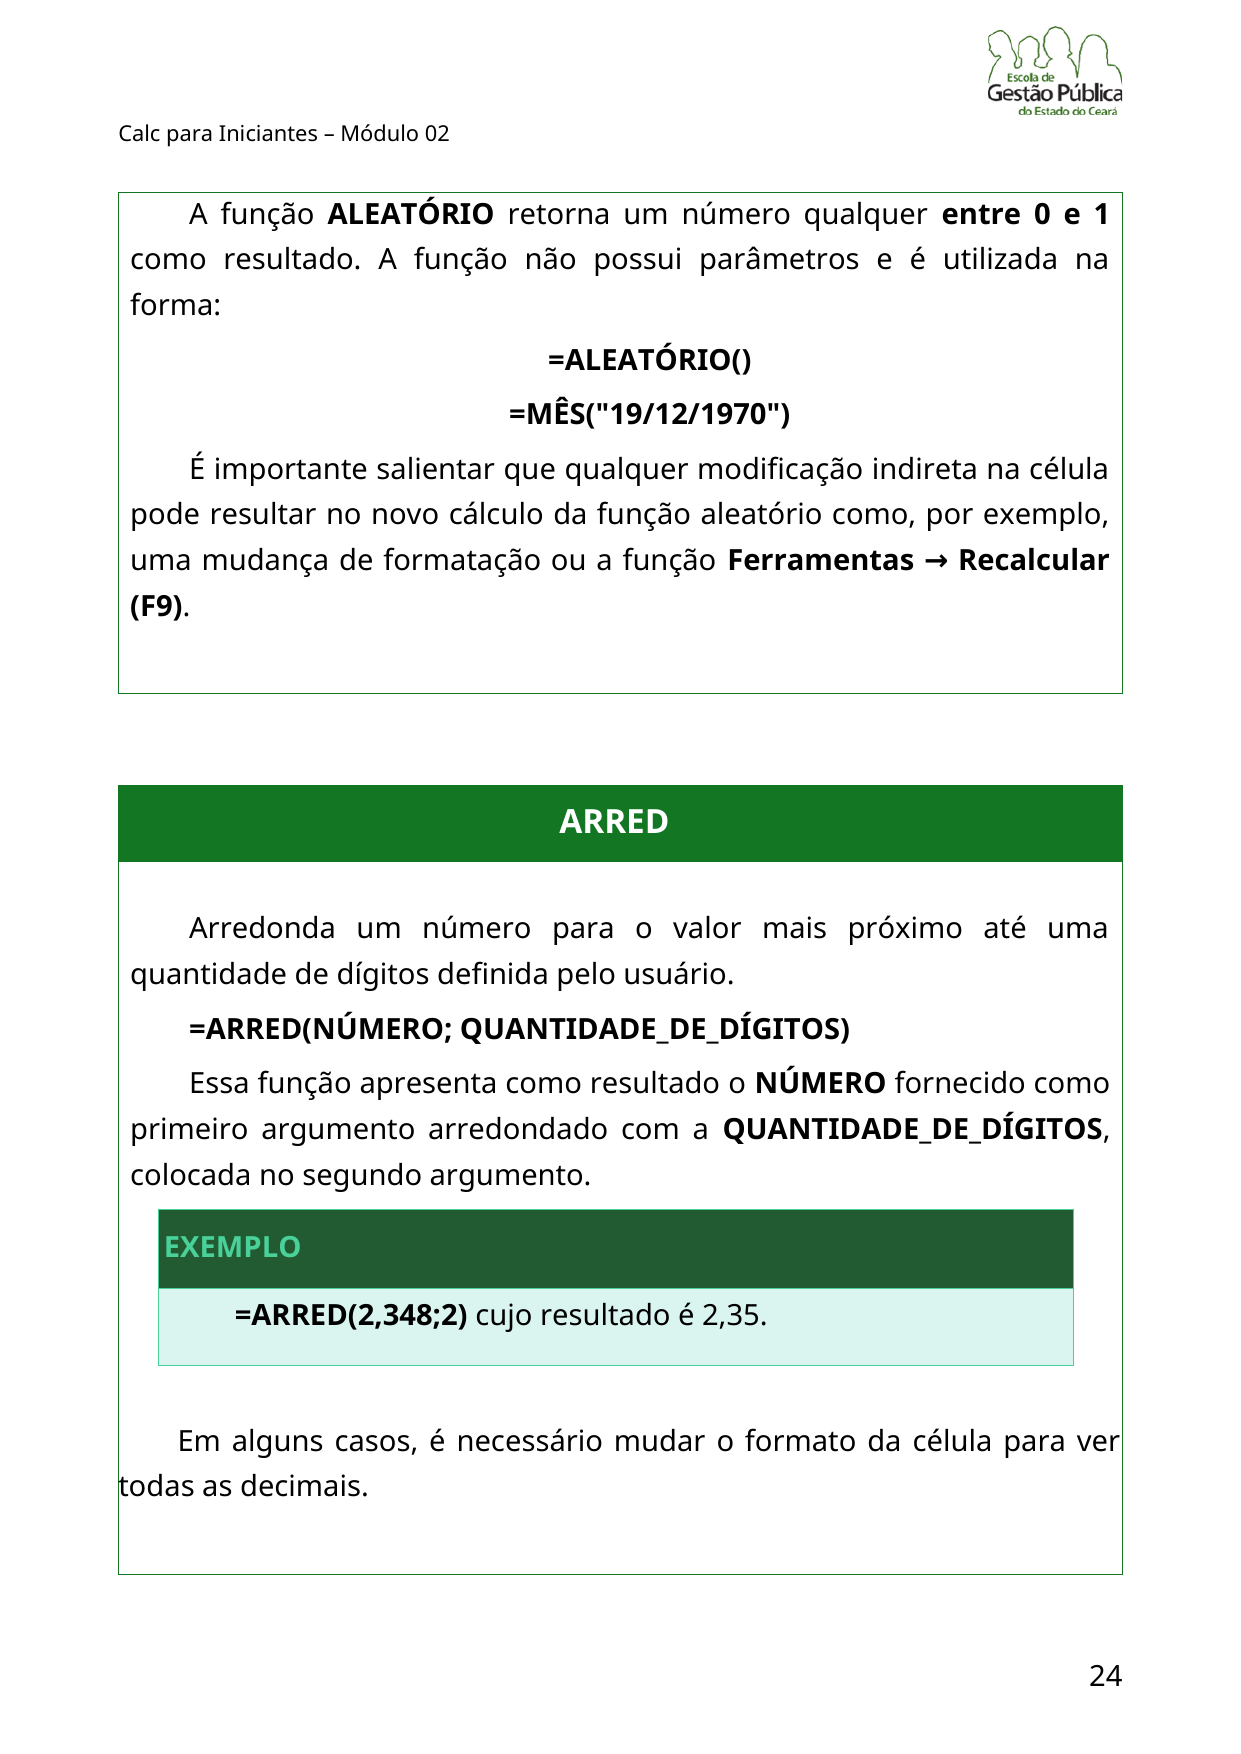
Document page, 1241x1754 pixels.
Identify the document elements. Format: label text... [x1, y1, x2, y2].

picture [118, 26, 1123, 115]
table_cell A função ALEATÓRIO retorna um número qualquer entre 0 e 1 como resultado. A função não possui parâmetros e é utilizada na forma: =ALEATÓRIO() =MÊS("19/12/1970") É importante salientar que qualquer modificação indireta na célula pode resultar no novo cálculo da função aleatório como, por exemplo, uma mudança de formatação ou a função Ferramentas → Recalcular (F9). [119, 193, 1122, 693]
table_cell Arredonda um número para o valor mais próximo até uma quantidade de dígitos definida pelo usuário. =ARRED(NÚMERO; QUANTIDADE_DE_DÍGITOS) Essa função apresenta como resultado o NÚMERO fornecido como primeiro argumento arredondado com a QUANTIDADE_DE_DÍGITOS, colocada no segundo argumento. Em alguns casos, é necessário mudar o formato da célula para ver todas as decimais. [119, 862, 1122, 1574]
table_header ARRED [119, 786, 1122, 861]
table_cell =ARRED(2,348;2) cujo resultado é 2,35. [159, 1289, 1073, 1365]
table_header EXEMPLO [159, 1210, 1073, 1288]
